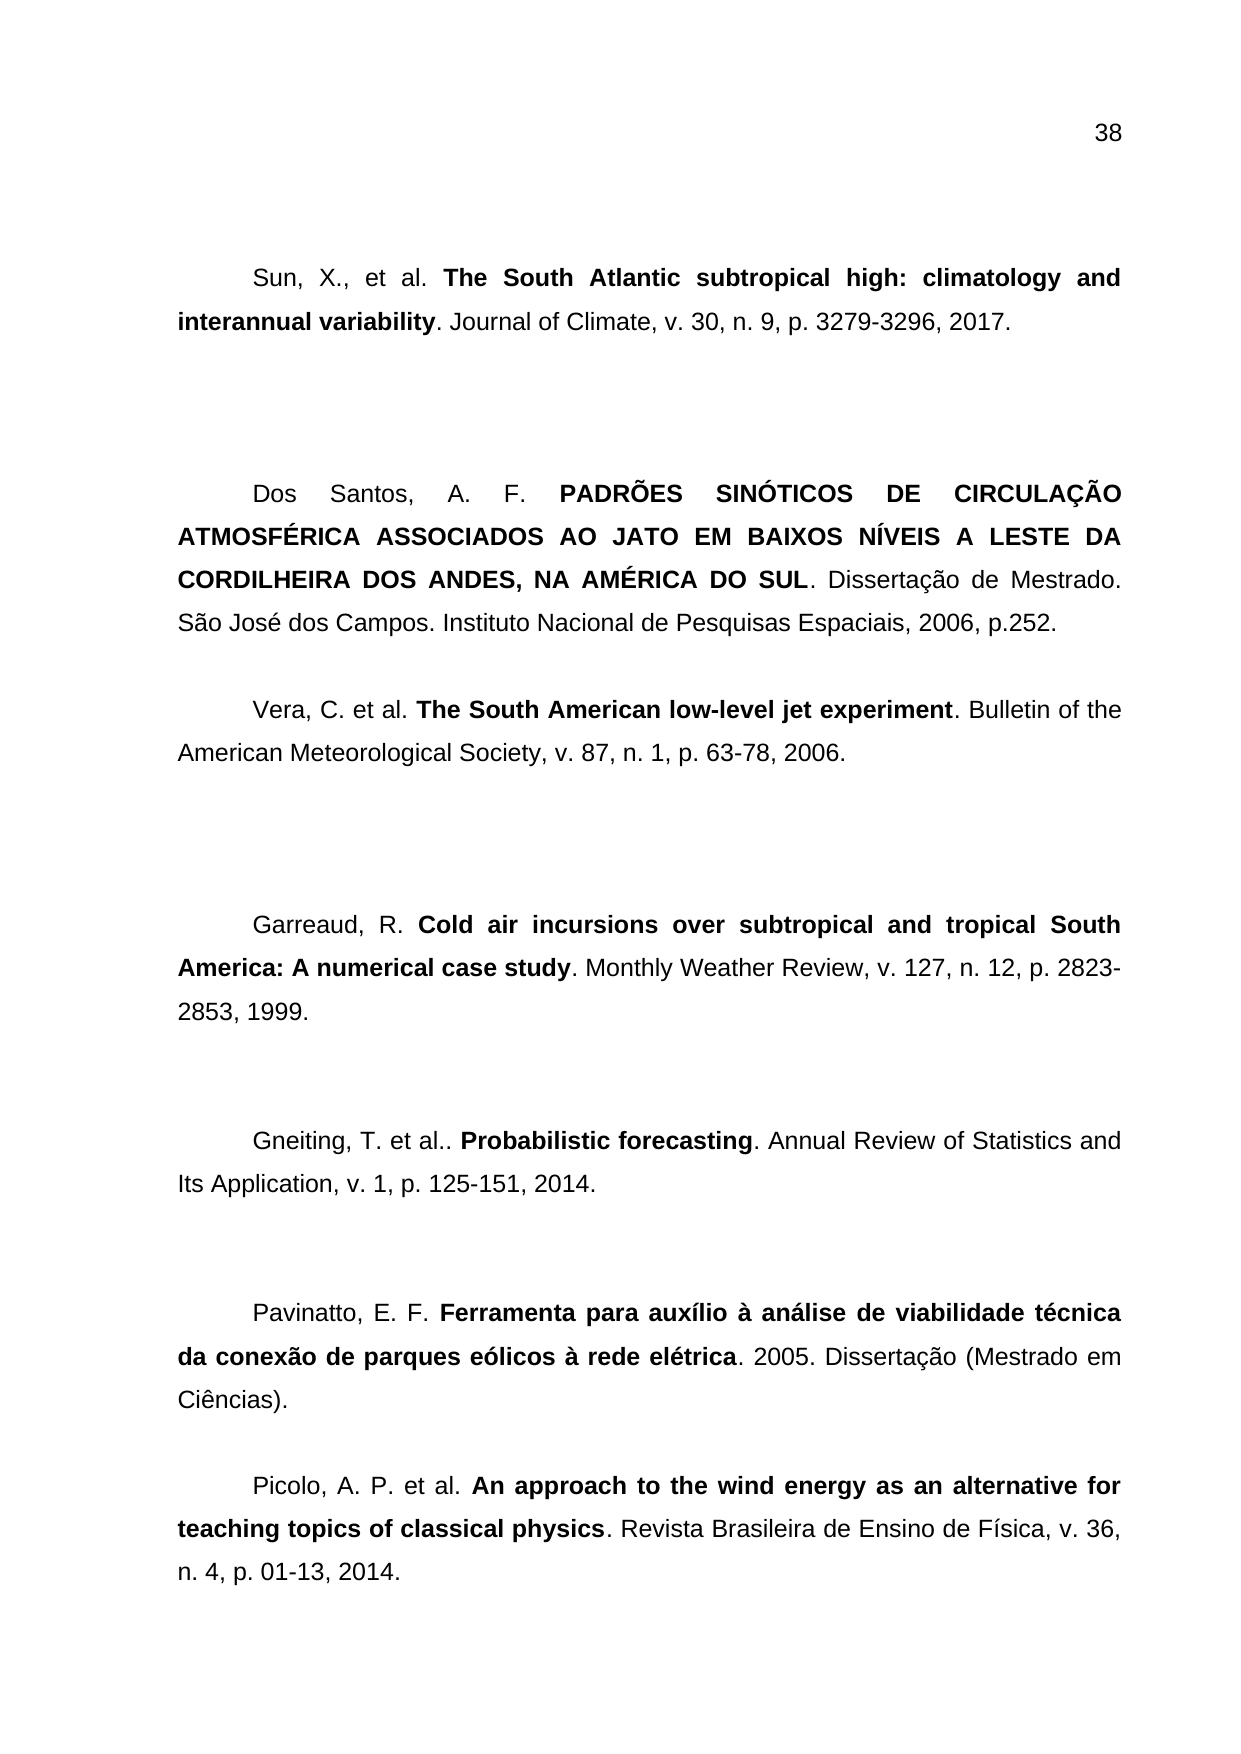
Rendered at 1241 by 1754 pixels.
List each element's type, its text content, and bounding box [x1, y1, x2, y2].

text Dos Santos, A. F. PADRÕES SINÓTICOS DE CIRCULAÇÃO ATMOSFÉRICA ASSOCIADOS AO JATO EM BAIXOS NÍVEIS A LESTE DA CORDILHEIRA DOS ANDES, NA AMÉRICA DO SUL. Dissertação de Mestrado. São José dos Campos. Instituto Nacional de Pesquisas Espaciais, 2006, p.252. [177, 479, 1122, 637]
text Pavinatto, E. F. Ferramenta para auxílio à análise de viabilidade técnica da conexão de parques eólicos à rede elétrica. 2005. Dissertação (Mestrado em Ciências). [177, 1298, 1122, 1413]
text Sun, X., et al. The South Atlantic subtropical high: climatology and interannual variability. Journal of Climate, v. 30, n. 9, p. 3279-3296, 2017. [177, 263, 1122, 335]
text Garreaud, R. Cold air incursions over subtropical and tropical South America: A numerical case study. Monthly Weather Review, v. 127, n. 12, p. 2823-2853, 1999. [177, 910, 1122, 1025]
text Vera, C. et al. The South American low-level jet experiment. Bulletin of the American Meteorological Society, v. 87, n. 1, p. 63-78, 2006. [177, 695, 1122, 767]
text Picolo, A. P. et al. An approach to the wind energy as an alternative for teaching topics of classical physics. Revista Brasileira de Ensino de Física, v. 36, n. 4, p. 01-13, 2014. [177, 1471, 1122, 1586]
text Gneiting, T. et al.. Probabilistic forecasting. Annual Review of Statistics and Its Application, v. 1, p. 125-151, 2014. [177, 1126, 1122, 1198]
